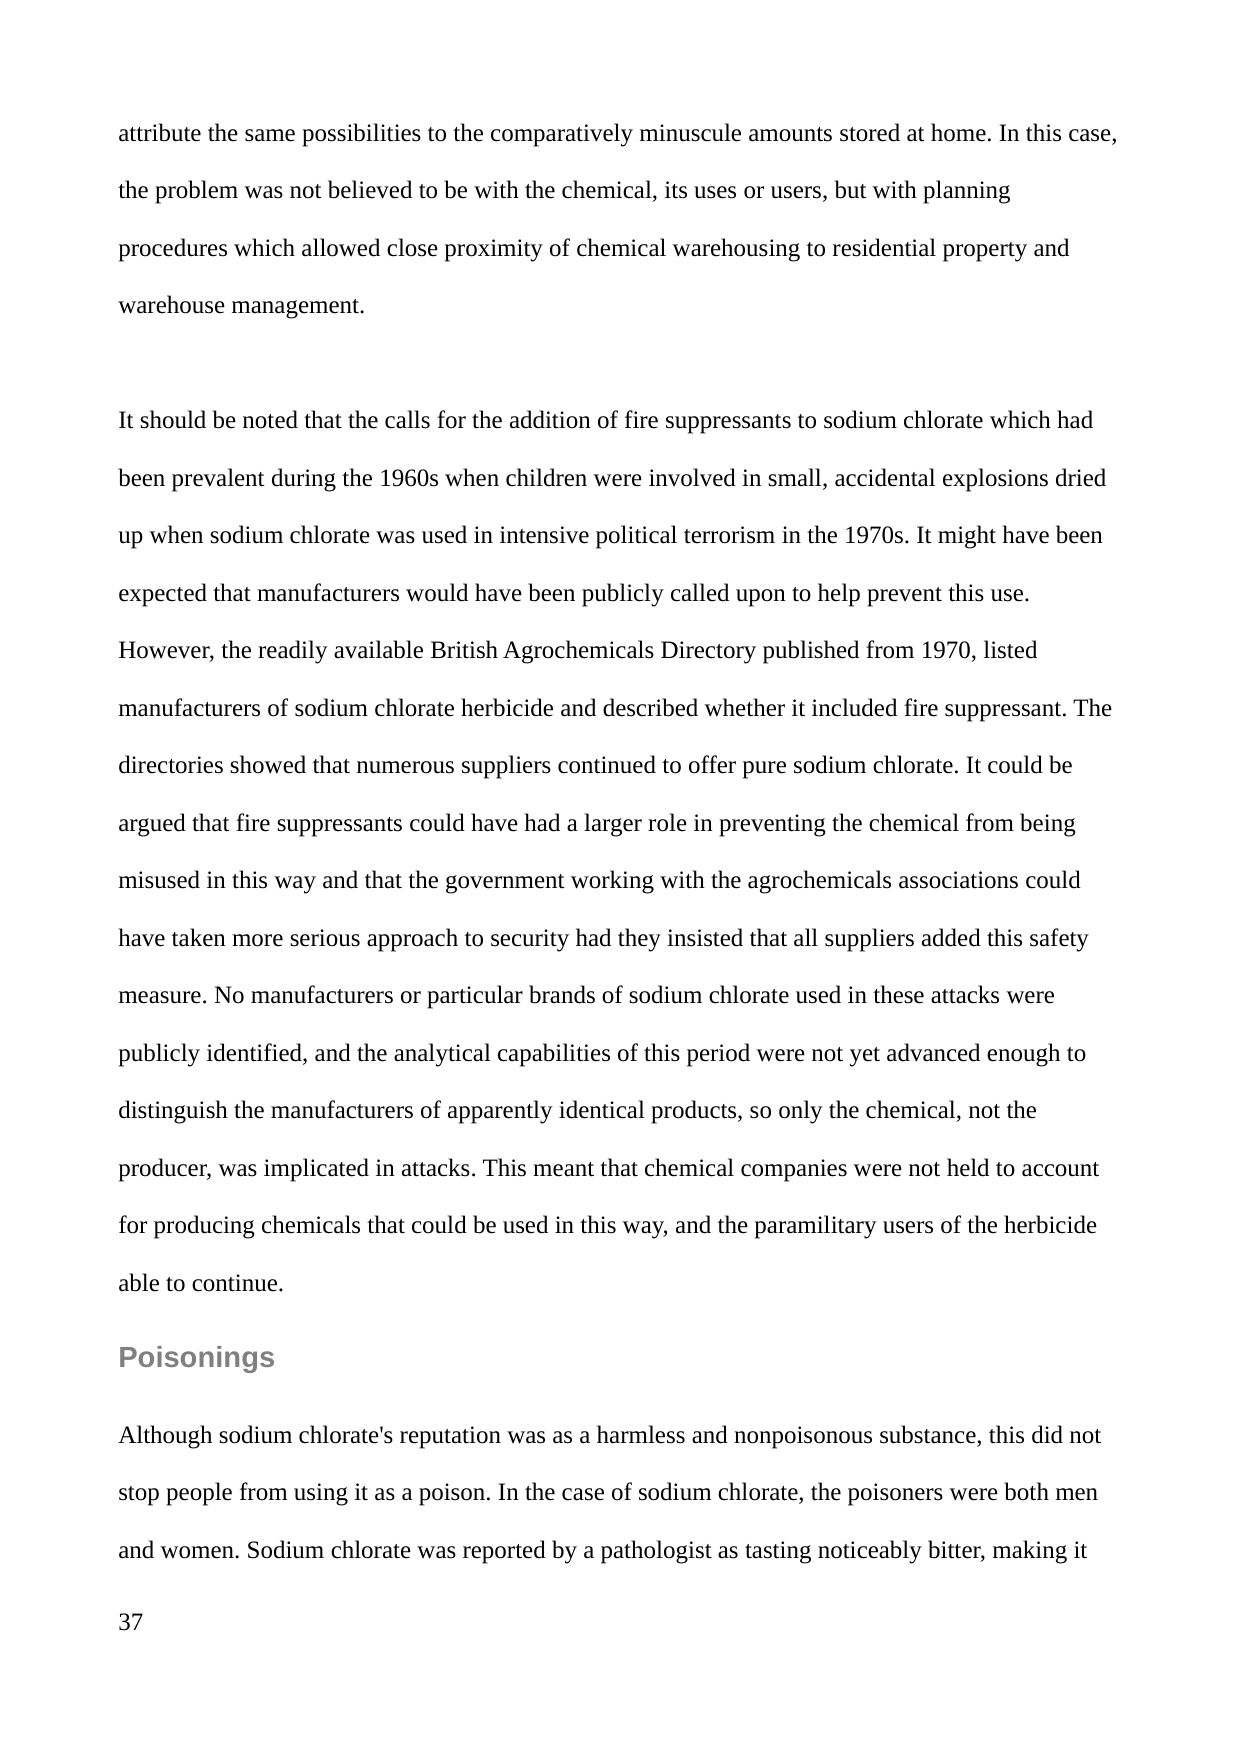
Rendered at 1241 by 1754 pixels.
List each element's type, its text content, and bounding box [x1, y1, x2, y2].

text It should be noted that the calls for the addition of fire suppressants to sodium chlorate which had been prevalent during the 1960s when children were involved in small, accidental explosions dried up when sodium chlorate was used in intensive political terrorism in the 1970s. It might have been expected that manufacturers would have been publicly called upon to help prevent this use. However, the readily available British Agrochemicals Directory published from 1970, listed manufacturers of sodium chlorate herbicide and described whether it included fire suppressant. The directories showed that numerous suppliers continued to offer pure sodium chlorate. It could be argued that fire suppressants could have had a larger role in preventing the chemical from being misused in this way and that the government working with the agrochemicals associations could have taken more serious approach to security had they insisted that all suppliers added this safety measure. No manufacturers or particular brands of sodium chlorate used in these attacks were publicly identified, and the analytical capabilities of this period were not yet advanced enough to distinguish the manufacturers of apparently identical products, so only the chemical, not the producer, was implicated in attacks. This meant that chemical companies were not held to account for producing chemicals that could be used in this way, and the paramilitary users of the herbicide able to continue. [118, 406, 1122, 1297]
text Although sodium chlorate's reputation was as a harmless and nonpoisonous substance, this did not stop people from using it as a poison. In the case of sodium chlorate, the poisoners were both men and women. Sodium chlorate was reported by a pathologist as tasting noticeably bitter, making it [118, 1420, 1122, 1563]
subtitle Poisonings [118, 1340, 1122, 1374]
text attribute the same possibilities to the comparatively minuscule amounts stored at home. In this case, the problem was not believed to be with the chemical, its uses or users, but with planning procedures which allowed close proximity of chemical warehousing to residential property and warehouse management. [118, 118, 1122, 319]
